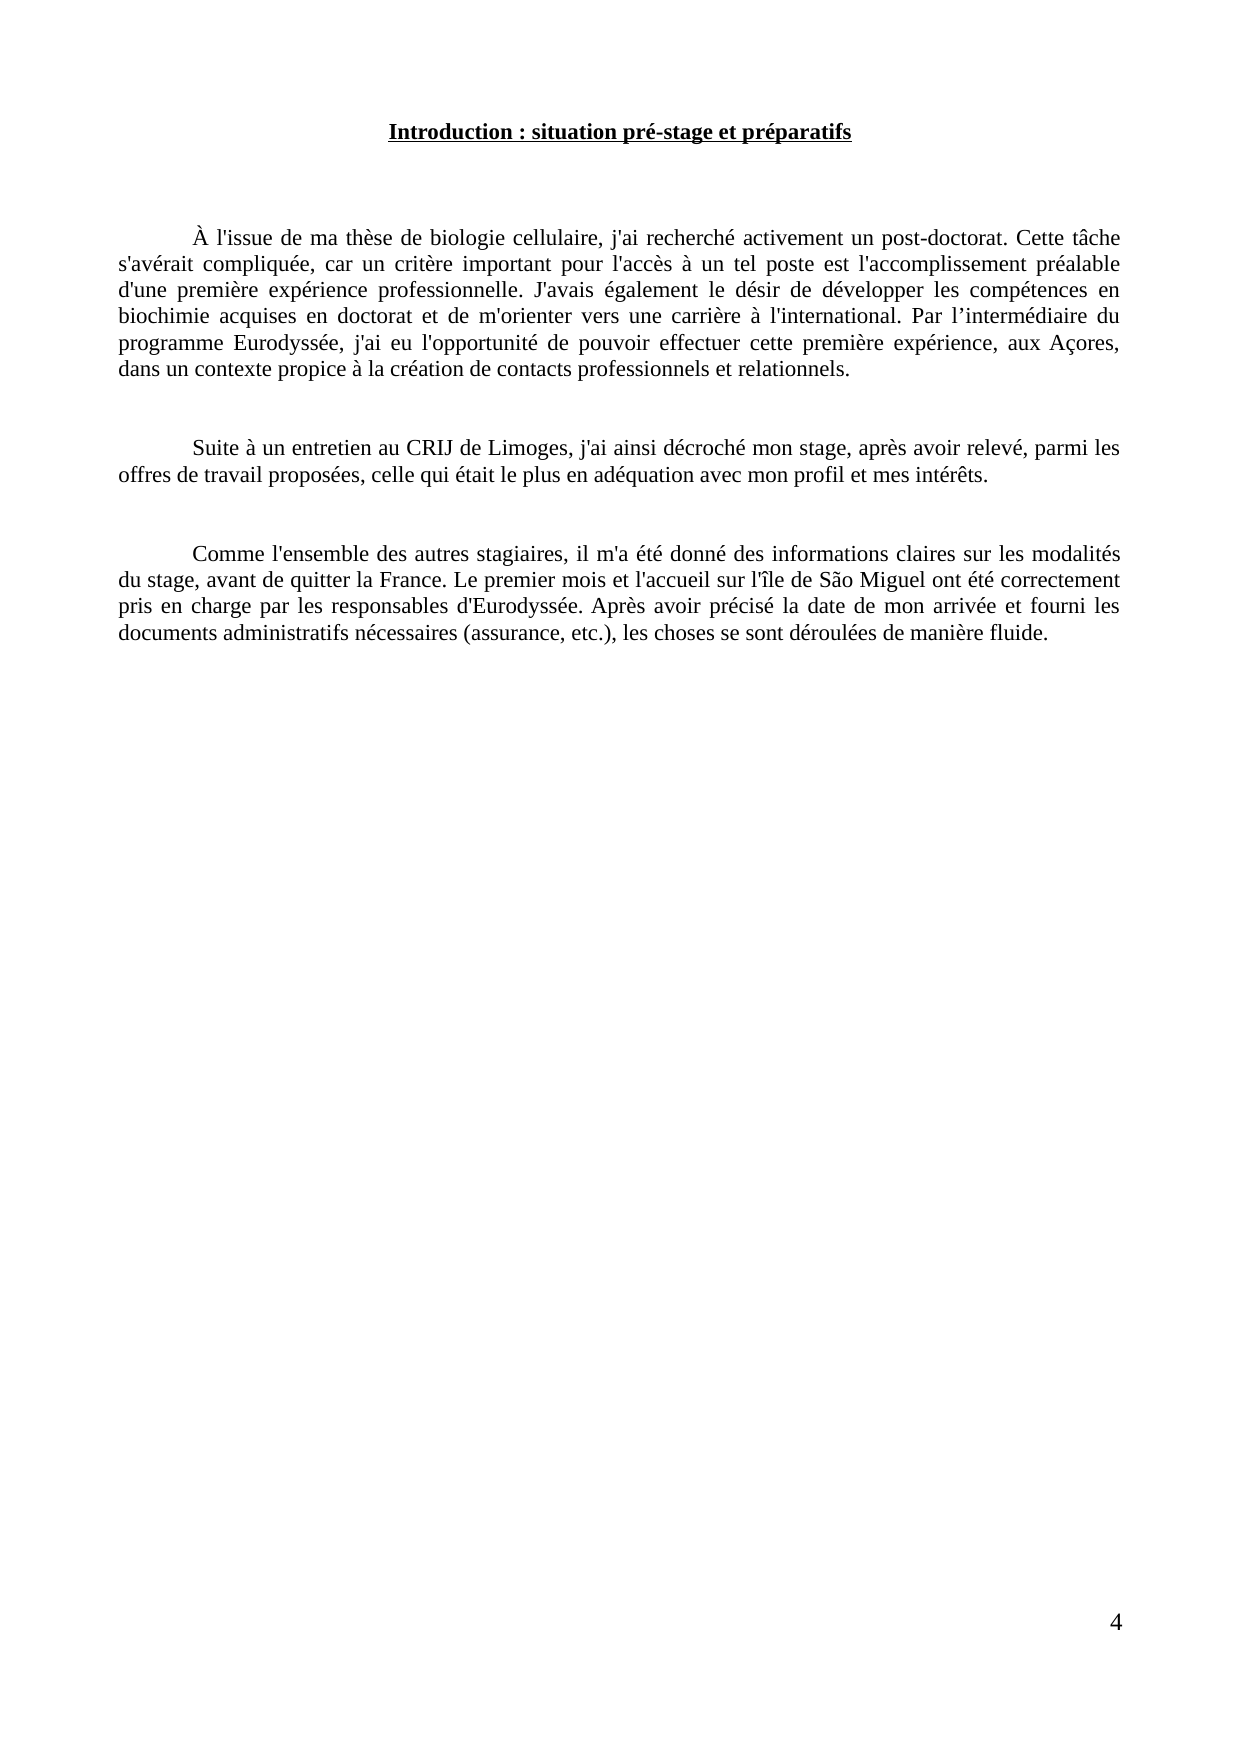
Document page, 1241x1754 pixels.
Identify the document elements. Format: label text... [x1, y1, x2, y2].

text À l'issue de ma thèse de biologie cellulaire, j'ai recherché activement un post-doctorat. Cette tâche s'avérait compliquée, car un critère important pour l'accès à un tel poste est l'accomplissement préalable d'une première expérience professionnelle. J'avais également le désir de développer les compétences en biochimie acquises en doctorat et de m'orienter vers une carrière à l'international. Par l’intermédiaire du programme Eurodyssée, j'ai eu l'opportunité de pouvoir effectuer cette première expérience, aux Açores, dans un contexte propice à la création de contacts professionnels et relationnels. [118, 223, 1122, 382]
text Introduction : situation pré-stage et préparatifs [118, 118, 1122, 144]
text Comme l'ensemble des autres stagiaires, il m'a été donné des informations claires sur les modalités du stage, avant de quitter la France. Le premier mois et l'accueil sur l'île de São Miguel ont été correctement pris en charge par les responsables d'Eurodyssée. Après avoir précisé la date de mon arrivée et fourni les documents administratifs nécessaires (assurance, etc.), les choses se sont déroulées de manière fluide. [118, 540, 1122, 645]
text Suite à un entretien au CRIJ de Limoges, j'ai ainsi décroché mon stage, après avoir relevé, parmi les offres de travail proposées, celle qui était le plus en adéquation avec mon profil et mes intérêts. [118, 434, 1122, 487]
